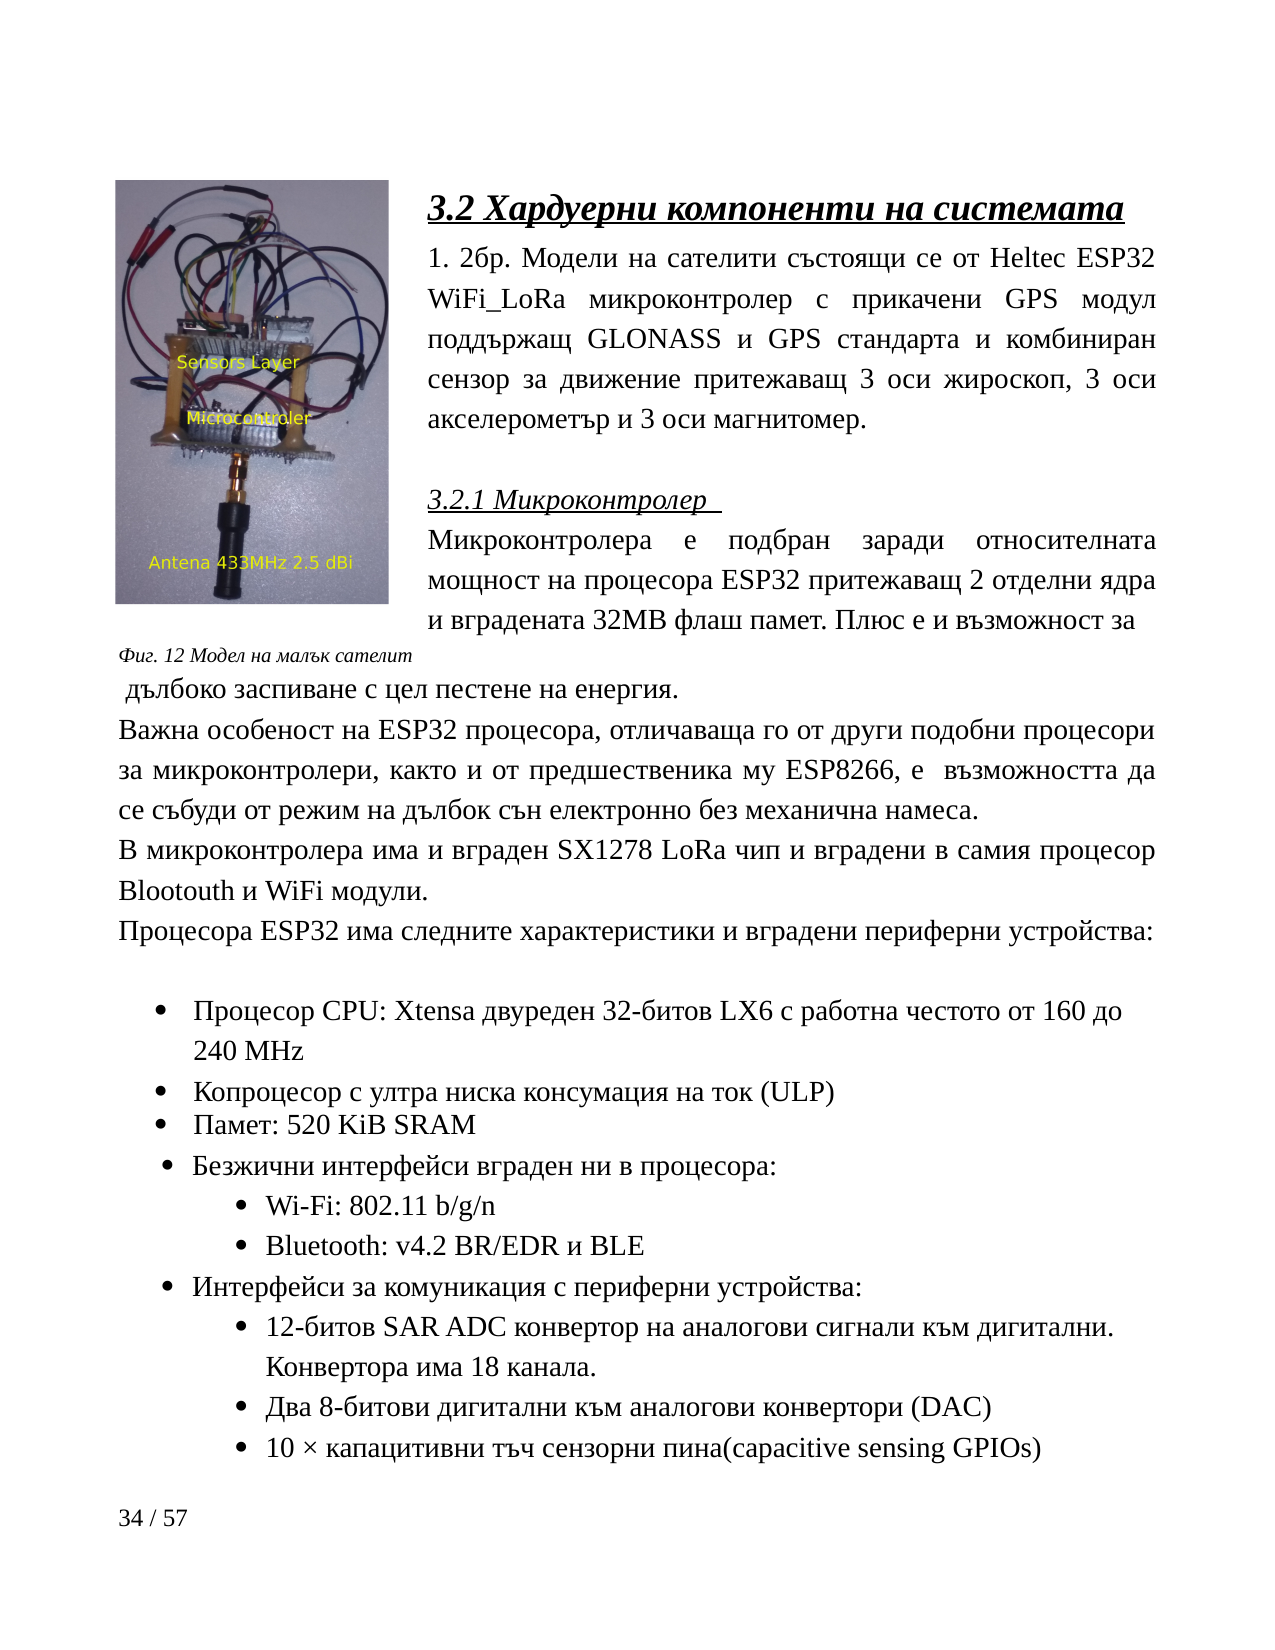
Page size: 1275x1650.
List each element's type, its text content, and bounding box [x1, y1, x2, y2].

list Интерфейси за комуникация с периферни устройства: [162, 1269, 1157, 1302]
list Процесор CPU: Xtensa двуреден 32-битов LX6 с работна честото от 160 до 240 MHz [156, 993, 1157, 1067]
list Wi-Fi: 802.11 b/g/n [236, 1188, 1157, 1222]
subtitle 3.2 Хардуерни компоненти на системата [427, 185, 1157, 228]
text 3.2.1 Микроконтролер [427, 482, 1157, 515]
list 10 × капацитивни тъч сензорни пина(capacitive sensing GPIOs) [236, 1430, 1157, 1463]
list Bluetooth: v4.2 BR/EDR и BLE [236, 1228, 1157, 1262]
picture [115, 177, 389, 607]
text дълбоко заспиване с цел пестене на енергия. [118, 672, 1157, 705]
list Безжични интерфейси вграден ни в процесора: [162, 1148, 1157, 1181]
text 1. 2бр. Модели на сателити състоящи се от Heltec ESP32 WiFi_LoRa микроконтролер с прикачени GPS модул поддържащ GLONASS и GPS стандарта и комбиниран сензор за движение притежаващ 3 оси жироскоп, 3 оси акселерометър и 3 оси магнитомер. [427, 241, 1157, 435]
list 12-битов SAR ADC конвертор на аналогови сигнали към дигитални. Конвертора има 18 канала. [236, 1309, 1157, 1383]
text В микроконтролера има и вграден SX1278 LoRa чип и вградени в самия процесор Blootouth и WiFi модули. [118, 832, 1157, 906]
text Фиг. 12 Модел на малък сателит [118, 643, 1157, 667]
text Важна особеност на ESP32 процесора, отличаваща го от други подобни процесори за микроконтролери, както и от предшественика му ESP8266, е възможността да се събуди от режим на дълбок сън електронно без механична намеса. [118, 712, 1157, 826]
list Копроцесор с ултра ниска консумация на ток (ULP) [156, 1074, 1157, 1107]
list Два 8-битови дигитални към аналогови конвертори (DAC) [236, 1389, 1157, 1423]
list Памет: 520 KiB SRAM [156, 1107, 1157, 1141]
text Процесора ЕSP32 има следните характеристики и вградени периферни устройства: [118, 913, 1157, 946]
text Микроконтролера е подбран заради относителната мощност на процесора ESP32 притежаващ 2 отделни ядра и вградената 32MB флаш памет. Плюс е и възможност за [427, 522, 1157, 636]
